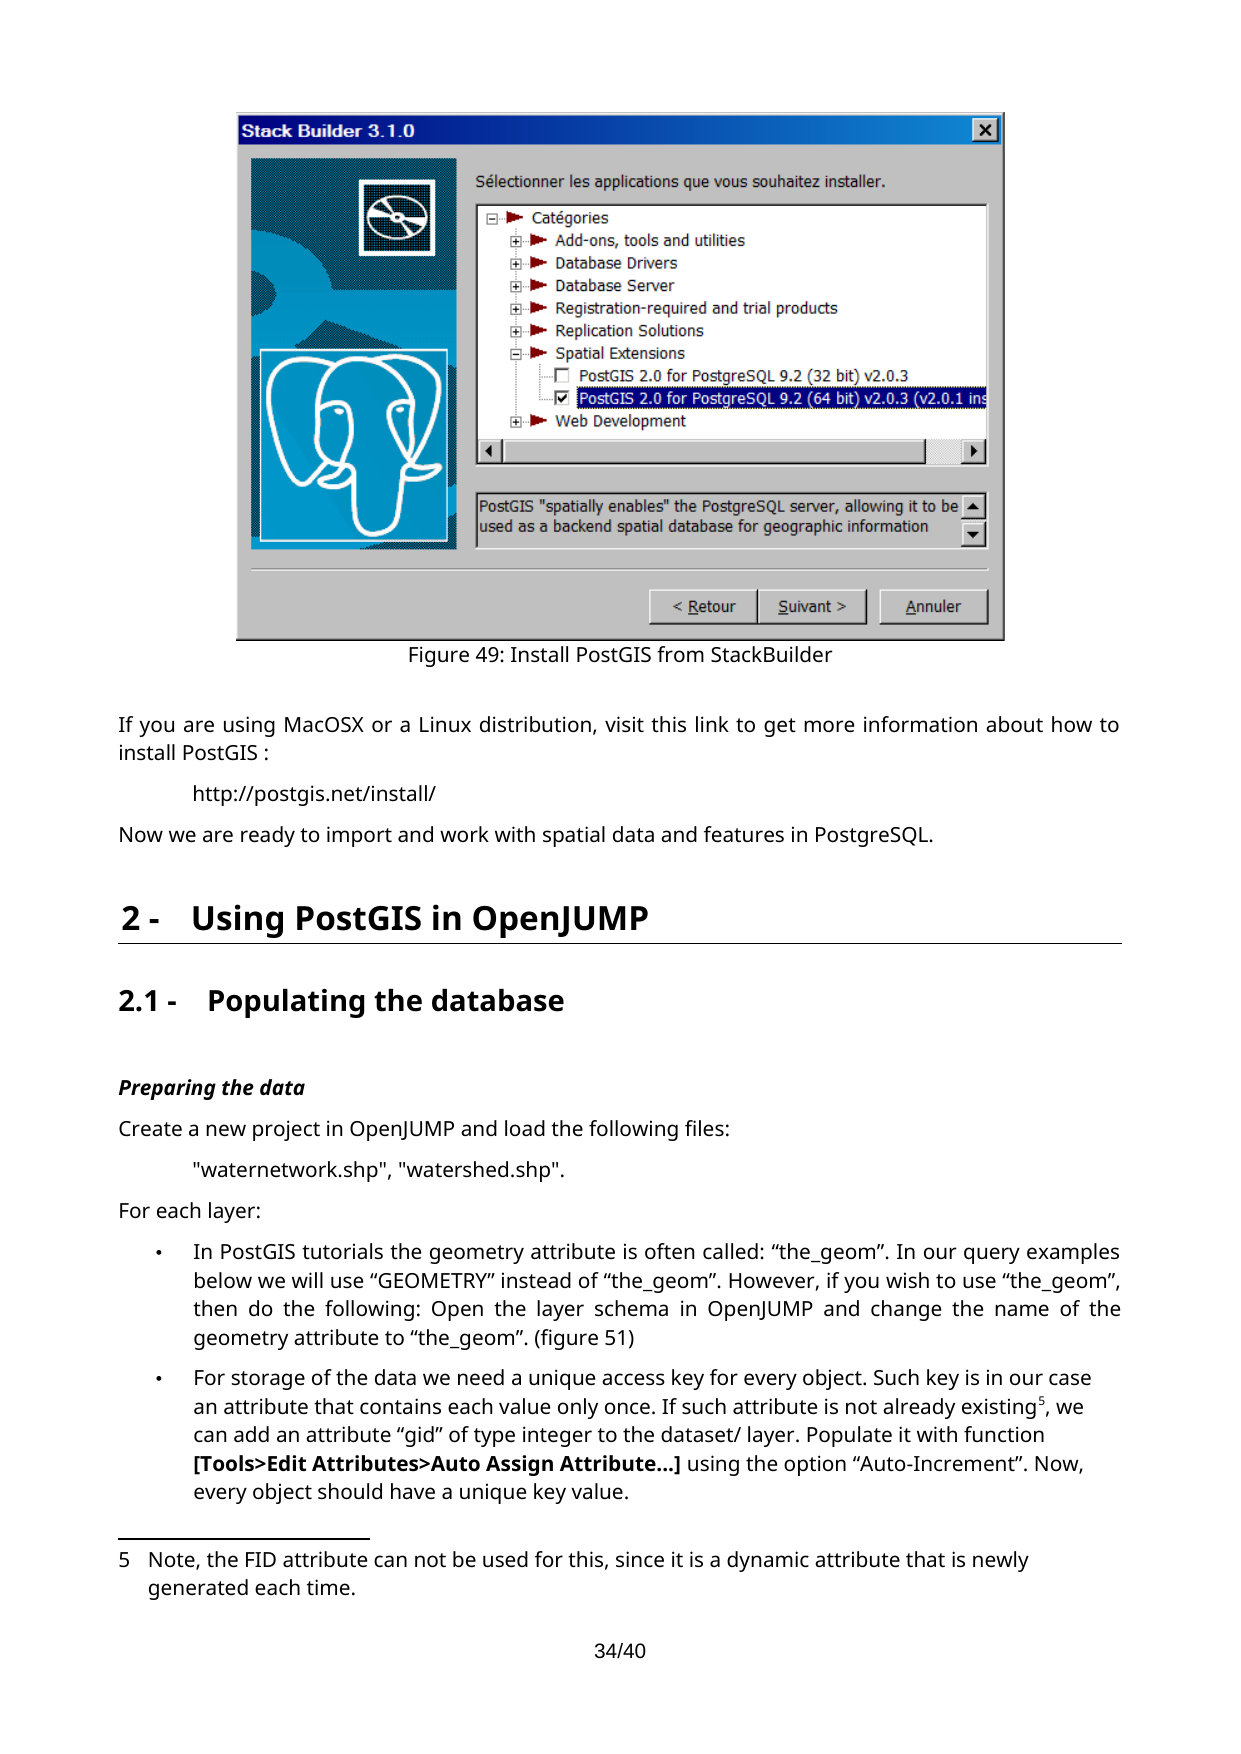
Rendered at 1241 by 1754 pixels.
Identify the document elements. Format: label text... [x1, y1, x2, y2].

text http://postgis.net/install/ [118, 779, 1122, 807]
text Figure 49: Install PostGIS from StackBuilder [236, 641, 1004, 669]
text Create a new project in OpenJUMP and load the following files: [118, 1114, 1122, 1143]
text For each layer: [118, 1196, 1122, 1225]
list Note, the FID attribute can not be used for this, since it is a dynamic attribute that is newly generated each time. [118, 1545, 1122, 1602]
text Now we are ready to import and work with spatial data and features in PostgreSQL. [118, 820, 1122, 848]
subtitle Using PostGIS in OpenJUMP [118, 892, 1122, 943]
text Preparing the data [118, 1073, 1122, 1102]
subtitle Populating the database [118, 980, 1122, 1020]
text If you are using MacOSX or a Linux distribution, visit this link to get more information about how to install PostGIS : [118, 710, 1122, 767]
picture [236, 112, 1005, 641]
text "waternetwork.shp", "watershed.shp". [118, 1155, 1122, 1184]
list In PostGIS tutorials the geometry attribute is often called: “the_geom”. In our query examples below we will use “GEOMETRY” instead of “the_geom”. However, if you wish to use “the_geom”, then do the following: Open the layer schema in OpenJUMP and change the name of the geometry attribute to “the_geom”. (figure 51) [156, 1237, 1122, 1351]
list For storage of the data we need a unique access key for every object. Such key is in our case an attribute that contains each value only once. If such attribute is not already existing, we can add an attribute “gid” of type integer to the dataset/ layer. Populate it with function [Tools>Edit Attributes>Auto Assign Attribute...] using the option “Auto-Increment”. Now, every object should have a unique key value. [156, 1363, 1122, 1506]
